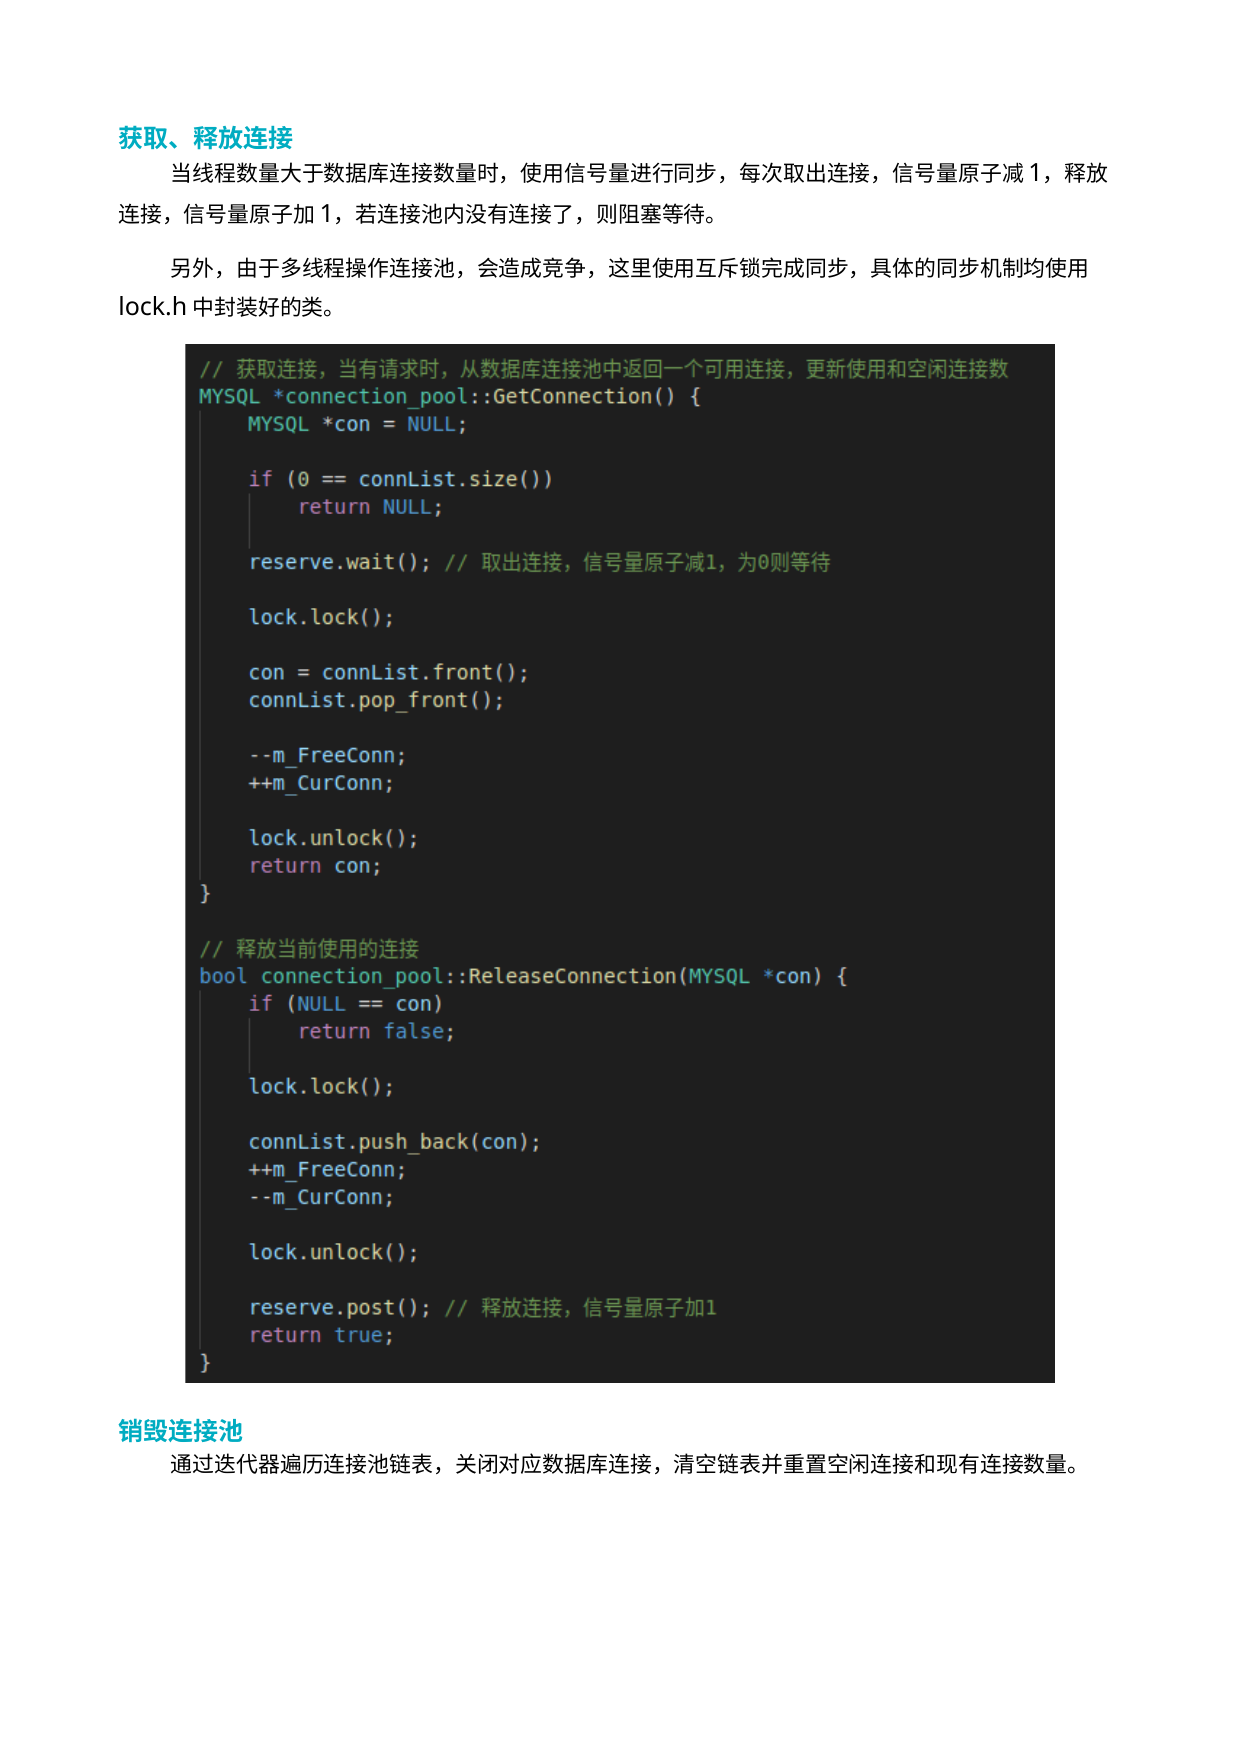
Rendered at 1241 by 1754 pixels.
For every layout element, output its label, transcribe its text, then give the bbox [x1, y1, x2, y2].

subtitle 销毁连接池 [118, 1411, 1122, 1447]
text 另外，由于多线程操作连接池，会造成竞争，这里使用互斥锁完成同步，具体的同步机制均使用lock.h中封装好的类。 [118, 251, 1122, 323]
subtitle 获取、释放连接 [118, 118, 1122, 154]
text 当线程数量大于数据库连接数量时，使用信号量进行同步，每次取出连接，信号量原子减1，释放连接，信号量原子加1，若连接池内没有连接了，则阻塞等待。 [118, 154, 1122, 229]
picture [185, 344, 1055, 1383]
text 通过迭代器遍历连接池链表，关闭对应数据库连接，清空链表并重置空闲连接和现有连接数量。 [118, 1447, 1122, 1479]
